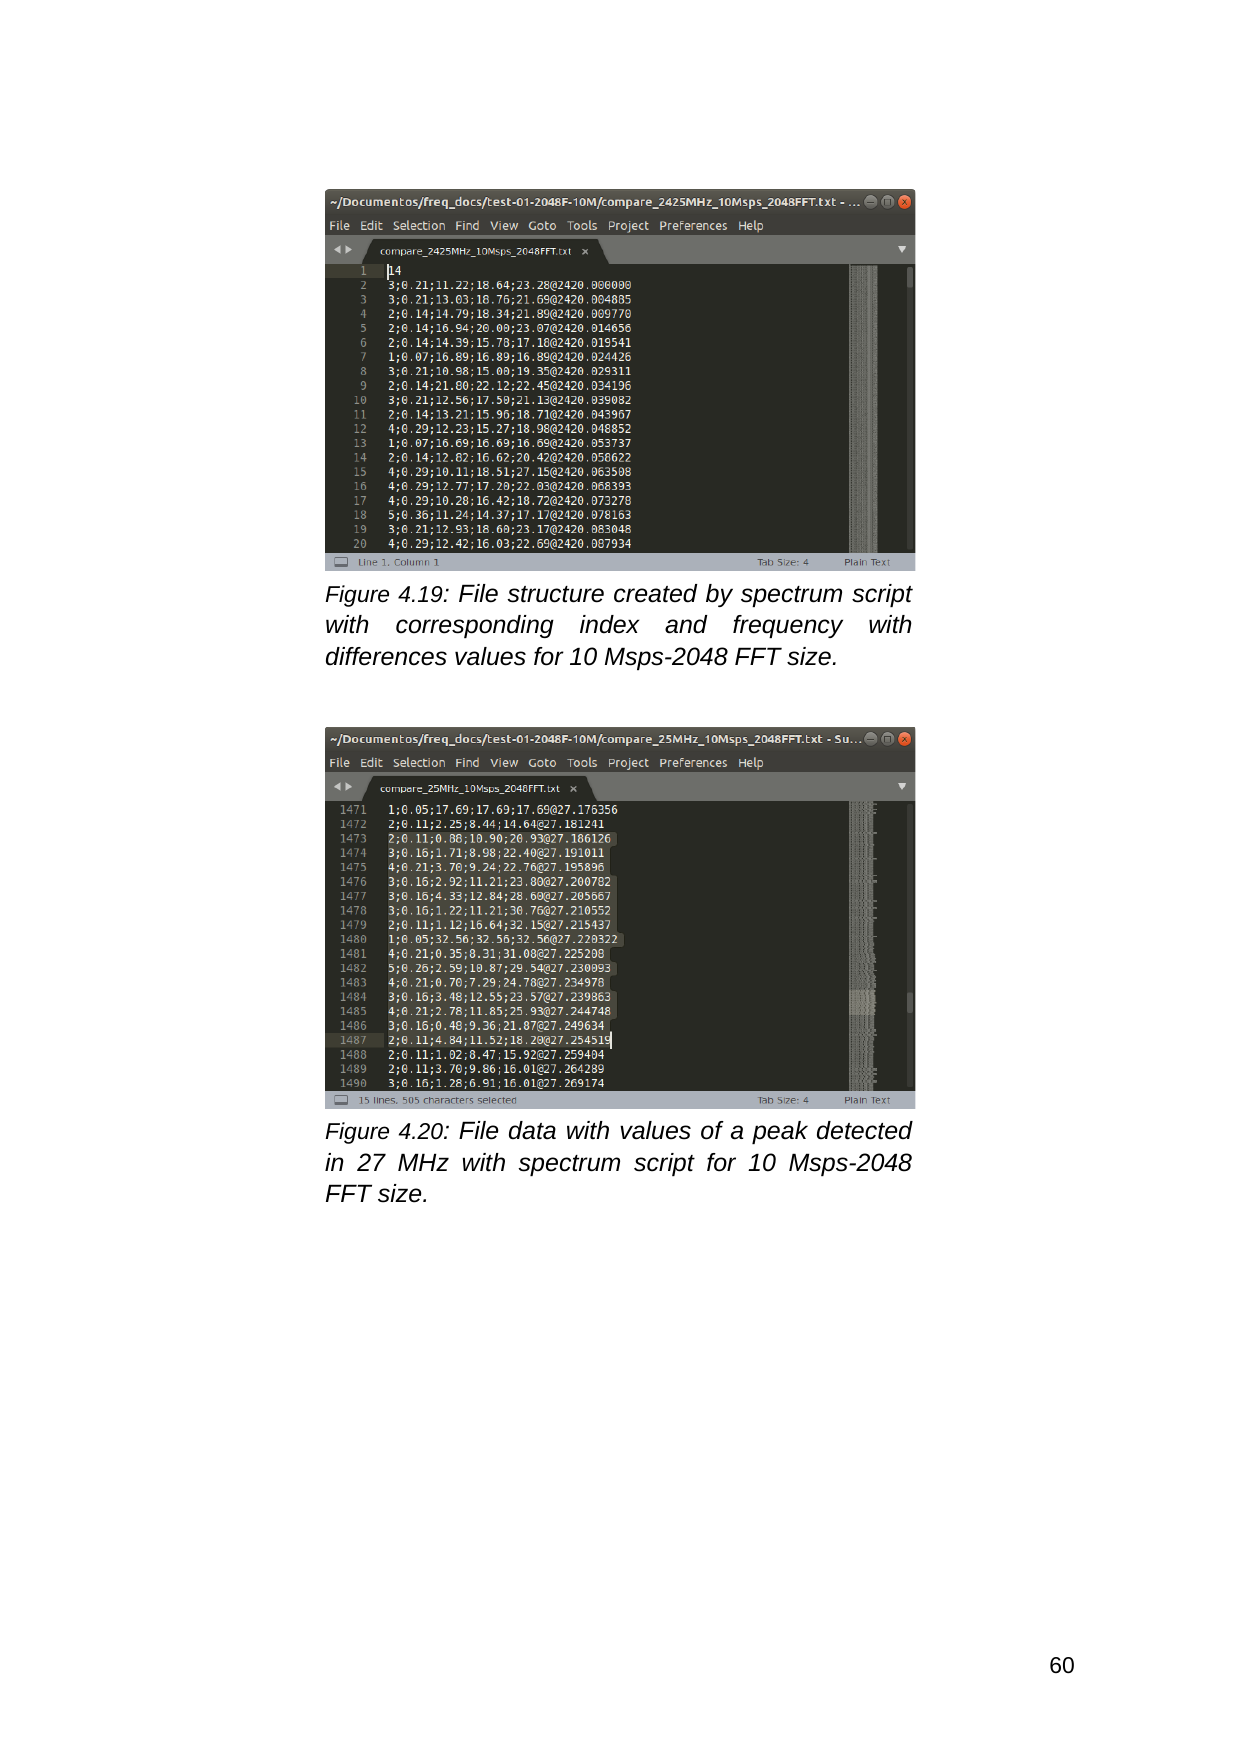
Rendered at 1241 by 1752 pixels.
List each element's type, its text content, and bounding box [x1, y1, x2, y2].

text Figure 4.19: File structure created by spectrum script with corresponding index and frequency with differences values for 10 Msps-2048 FFT size. [325, 571, 915, 671]
picture [325, 189, 916, 571]
picture [325, 727, 916, 1109]
text Figure 4.20: File data with values of a peak detected in 27 MHz with spectrum script for 10 Msps-2048 FFT size. [325, 1109, 915, 1208]
